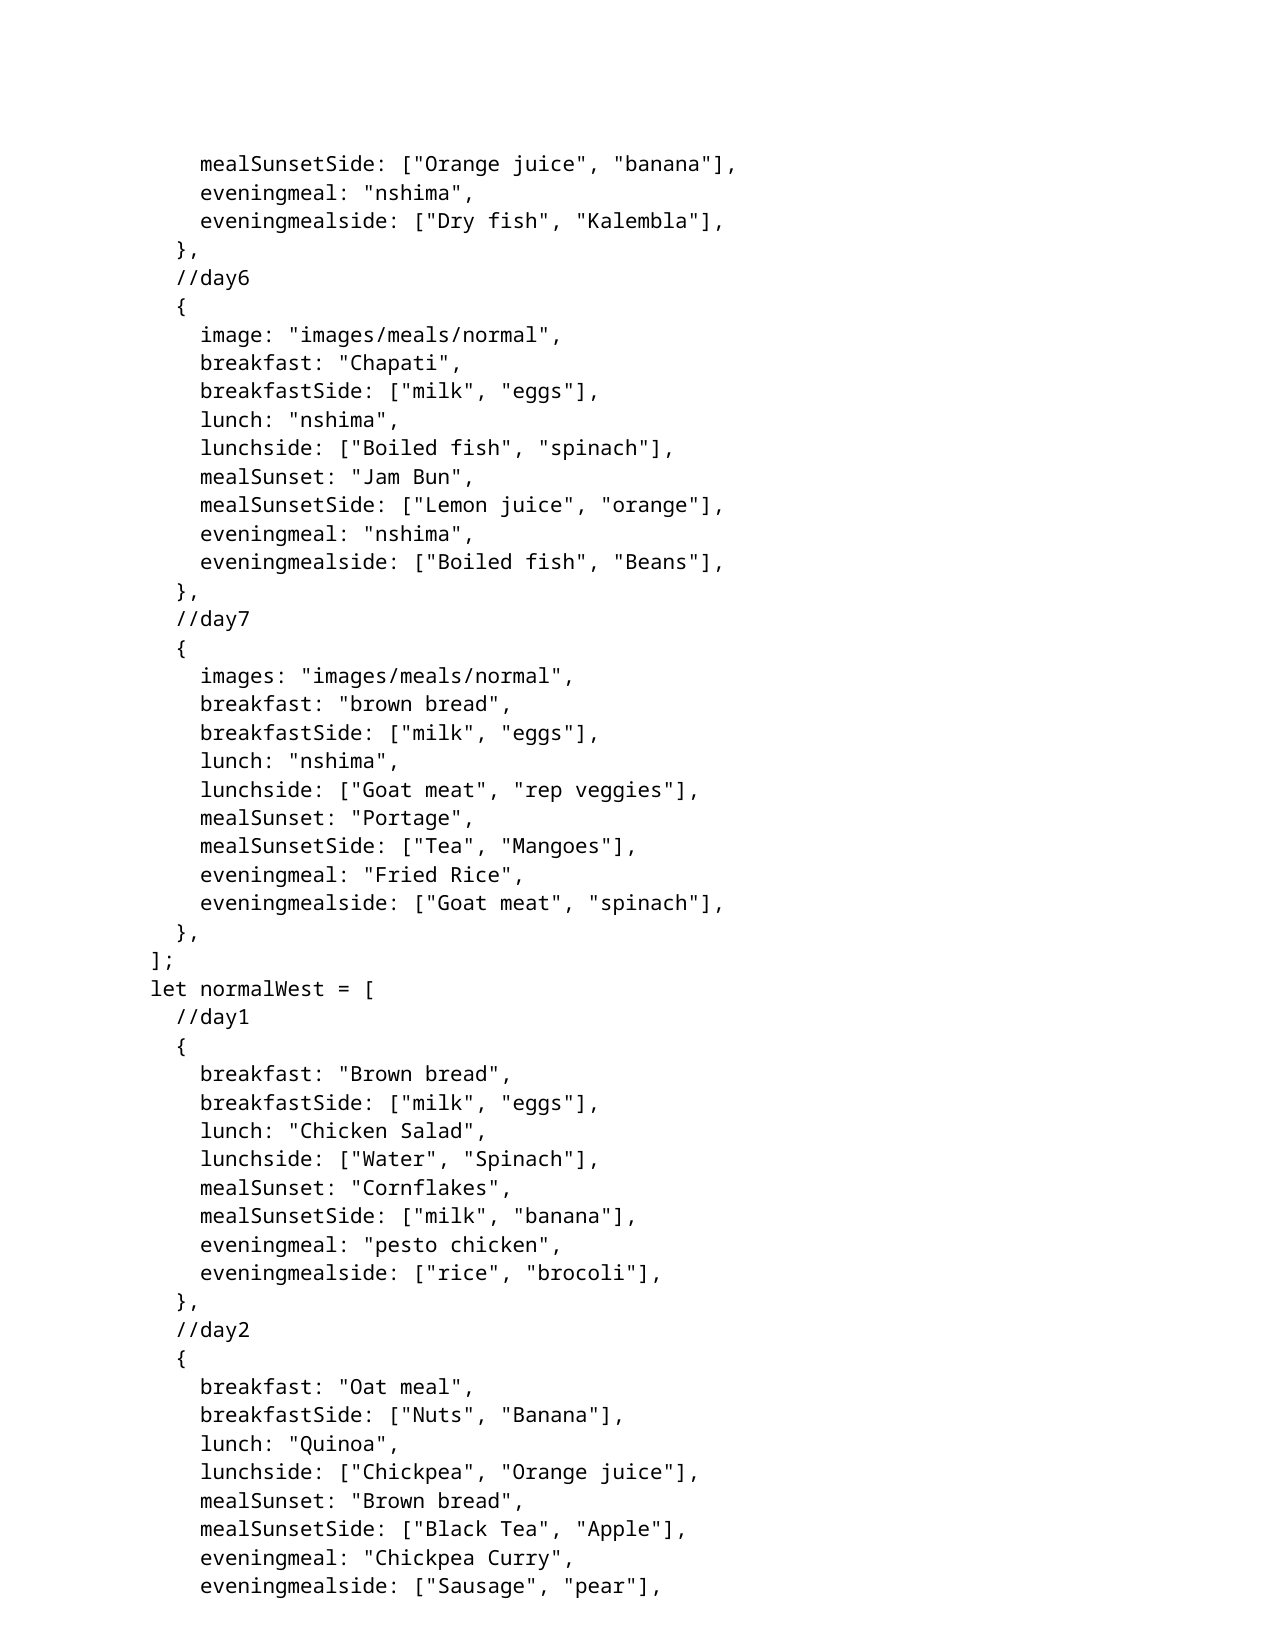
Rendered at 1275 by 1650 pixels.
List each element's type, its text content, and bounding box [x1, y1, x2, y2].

text lunch: "nshima", [150, 746, 1125, 775]
text breakfast: "Brown bread", [150, 1059, 1125, 1088]
text breakfast: "Oat meal", [150, 1372, 1125, 1400]
text eveningmeal: "Chickpea Curry", [150, 1543, 1125, 1571]
text mealSunset: "Portage", [150, 803, 1125, 832]
text breakfastSide: ["Nuts", "Banana"], [150, 1400, 1125, 1429]
text }, [150, 234, 1125, 263]
text let normalWest = [ [150, 974, 1125, 1002]
text lunch: "Chicken Salad", [150, 1116, 1125, 1144]
text eveningmealside: ["rice", "brocoli"], [150, 1258, 1125, 1287]
text }, [150, 917, 1125, 945]
text eveningmeal: "nshima", [150, 178, 1125, 206]
text lunchside: ["Boiled fish", "spinach"], [150, 433, 1125, 462]
text mealSunsetSide: ["Orange juice", "banana"], [150, 149, 1125, 178]
text lunchside: ["Goat meat", "rep veggies"], [150, 775, 1125, 803]
text { [150, 1031, 1125, 1059]
text eveningmealside: ["Goat meat", "spinach"], [150, 888, 1125, 917]
text eveningmeal: "nshima", [150, 519, 1125, 547]
text eveningmealside: ["Dry fish", "Kalembla"], [150, 206, 1125, 234]
text mealSunset: "Jam Bun", [150, 462, 1125, 490]
text breakfastSide: ["milk", "eggs"], [150, 377, 1125, 405]
text lunchside: ["Water", "Spinach"], [150, 1144, 1125, 1173]
text breakfastSide: ["milk", "eggs"], [150, 718, 1125, 746]
text lunch: "Quinoa", [150, 1429, 1125, 1457]
text { [150, 1343, 1125, 1372]
text }, [150, 576, 1125, 604]
text images: "images/meals/normal", [150, 661, 1125, 689]
text eveningmealside: ["Sausage", "pear"], [150, 1571, 1125, 1599]
text ]; [150, 945, 1125, 974]
text { [150, 633, 1125, 661]
text breakfast: "brown bread", [150, 689, 1125, 718]
text lunchside: ["Chickpea", "Orange juice"], [150, 1457, 1125, 1486]
text //day1 [150, 1002, 1125, 1031]
text mealSunsetSide: ["milk", "banana"], [150, 1201, 1125, 1230]
text breakfast: "Chapati", [150, 348, 1125, 377]
text lunch: "nshima", [150, 405, 1125, 433]
text eveningmeal: "Fried Rice", [150, 860, 1125, 888]
text mealSunsetSide: ["Tea", "Mangoes"], [150, 832, 1125, 860]
text eveningmeal: "pesto chicken", [150, 1230, 1125, 1258]
text //day6 [150, 263, 1125, 291]
text mealSunsetSide: ["Black Tea", "Apple"], [150, 1514, 1125, 1543]
text mealSunset: "Cornflakes", [150, 1173, 1125, 1201]
text //day2 [150, 1315, 1125, 1343]
text breakfastSide: ["milk", "eggs"], [150, 1088, 1125, 1116]
text mealSunsetSide: ["Lemon juice", "orange"], [150, 490, 1125, 519]
text eveningmealside: ["Boiled fish", "Beans"], [150, 547, 1125, 576]
text mealSunset: "Brown bread", [150, 1486, 1125, 1514]
text { [150, 291, 1125, 320]
text image: "images/meals/normal", [150, 320, 1125, 348]
text }, [150, 1287, 1125, 1315]
text //day7 [150, 604, 1125, 633]
